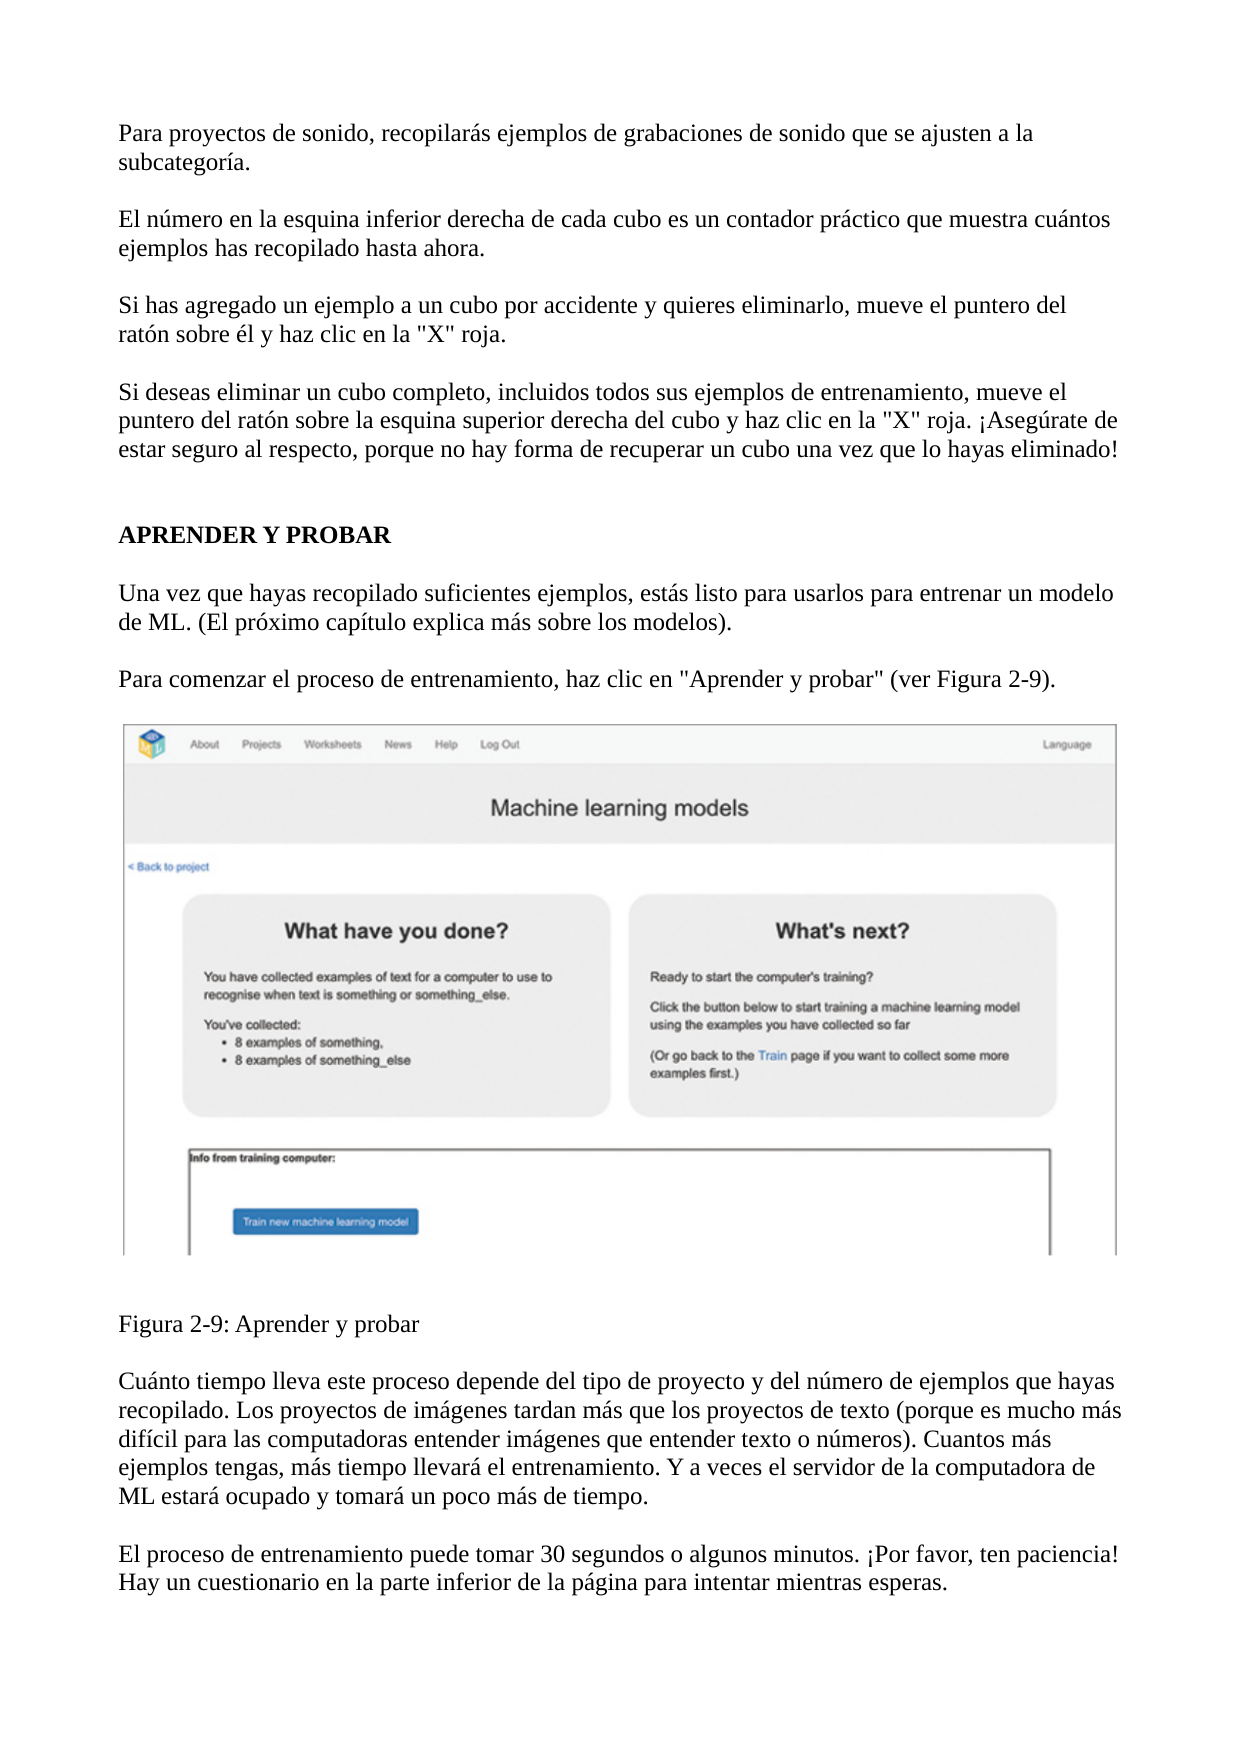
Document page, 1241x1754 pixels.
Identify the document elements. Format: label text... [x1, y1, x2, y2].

text Si deseas eliminar un cubo completo, incluidos todos sus ejemplos de entrenamiento, mueve el puntero del ratón sobre la esquina superior derecha del cubo y haz clic en la "X" roja. ¡Asegúrate de estar seguro al respecto, porque no hay forma de recuperar un cubo una vez que lo hayas eliminado! [118, 377, 1122, 463]
text Si has agregado un ejemplo a un cubo por accidente y quieres eliminarlo, mueve el puntero del ratón sobre él y haz clic en la "X" roja. [118, 291, 1122, 348]
text Para comenzar el proceso de entrenamiento, haz clic en "Aprender y probar" (ver Figura 2-9). [118, 664, 1122, 693]
picture [118, 721, 1123, 1280]
text Figura 2-9: Aprender y probar [118, 1309, 1122, 1337]
text Una vez que hayas recopilado suficientes ejemplos, estás listo para usarlos para entrenar un modelo de ML. (El próximo capítulo explica más sobre los modelos). [118, 578, 1122, 636]
text El proceso de entrenamiento puede tomar 30 segundos o algunos minutos. ¡Por favor, ten paciencia! Hay un cuestionario en la parte inferior de la página para intentar mientras esperas. [118, 1539, 1122, 1596]
text El número en la esquina inferior derecha de cada cubo es un contador práctico que muestra cuántos ejemplos has recopilado hasta ahora. [118, 204, 1122, 262]
text APRENDER Y PROBAR [118, 521, 1122, 549]
text Para proyectos de sonido, recopilarás ejemplos de grabaciones de sonido que se ajusten a la subcategoría. [118, 118, 1122, 176]
text Cuánto tiempo lleva este proceso depende del tipo de proyecto y del número de ejemplos que hayas recopilado. Los proyectos de imágenes tardan más que los proyectos de texto (porque es mucho más difícil para las computadoras entender imágenes que entender texto o números). Cuantos más ejemplos tengas, más tiempo llevará el entrenamiento. Y a veces el servidor de la computadora de ML estará ocupado y tomará un poco más de tiempo. [118, 1366, 1122, 1510]
